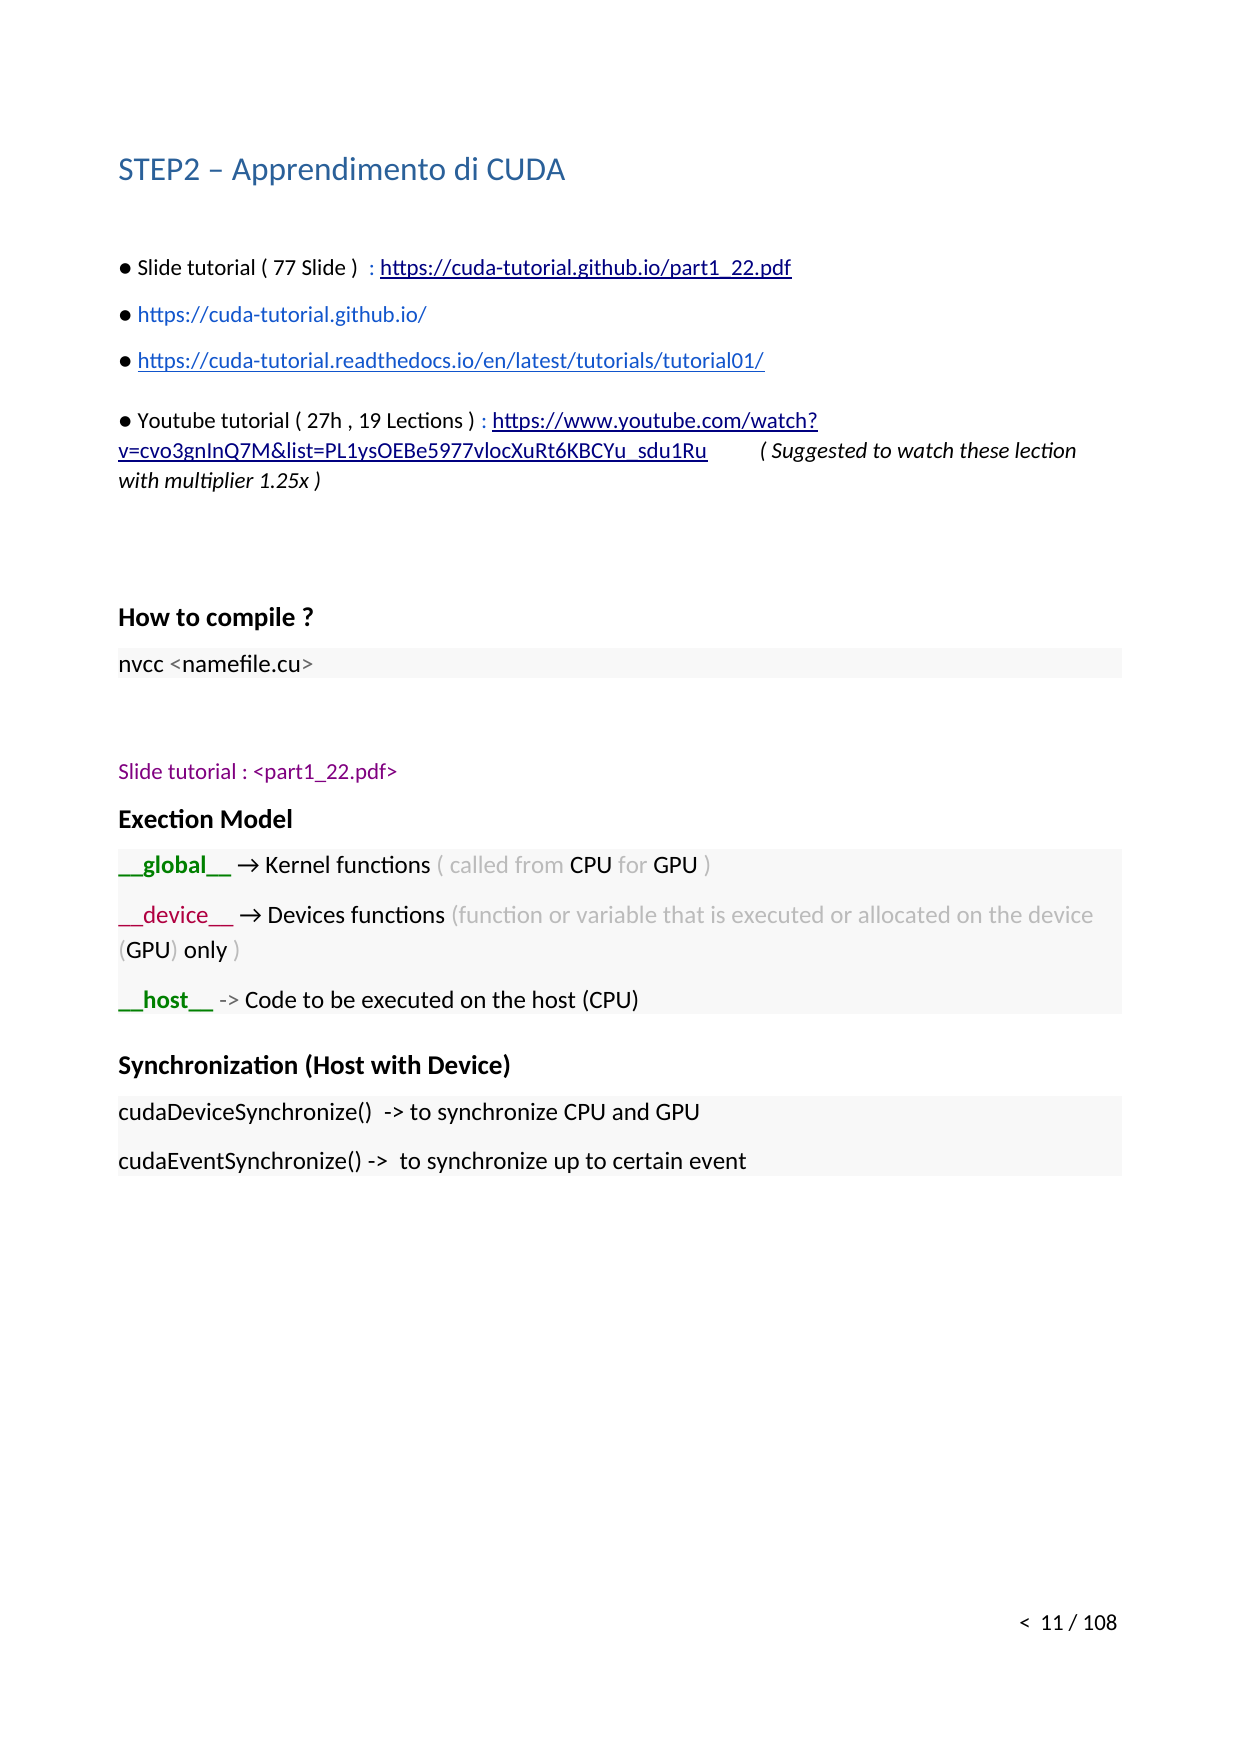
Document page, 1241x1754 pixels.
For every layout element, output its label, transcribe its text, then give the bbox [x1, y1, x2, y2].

text ● Youtube tutorial ( 27h , 19 Lections ) : https://www.youtube.com/watch?v=cvo3gnInQ7M&list=PL1ysOEBe5977vlocXuRt6KBCYu_sdu1Ru ( Suggested to watch these lection with multiplier 1.25x ) [118, 406, 1122, 494]
text cudaDeviceSynchronize() -> to synchronize CPU and GPU [118, 1096, 1122, 1126]
subtitle How to compile ? [118, 600, 1122, 633]
subtitle Synchronization (Host with Device) [118, 1048, 1122, 1081]
subtitle Exection Model [118, 802, 1122, 835]
text __device__ → Devices functions (function or variable that is executed or allocated on the device (GPU) only ) [118, 899, 1122, 965]
text cudaEventSynchronize() -> to synchronize up to certain event [118, 1145, 1122, 1176]
text __host__ -> Code to be executed on the host (CPU) [118, 984, 1122, 1014]
text Slide tutorial : <part1_22.pdf> [118, 757, 1122, 785]
text ● Slide tutorial ( 77 Slide ) : https://cuda-tutorial.github.io/part1_22.pdf [118, 253, 1122, 281]
text ● https://cuda-tutorial.readthedocs.io/en/latest/tutorials/tutorial01/ [118, 346, 1122, 374]
text __global__ → Kernel functions ( called from CPU for GPU ) [118, 849, 1122, 880]
text nvcc <namefile.cu> [118, 648, 1122, 678]
subtitle STEP2 – Apprendimento di CUDA [118, 148, 1122, 188]
text ● https://cuda-tutorial.github.io/ [118, 300, 1122, 328]
